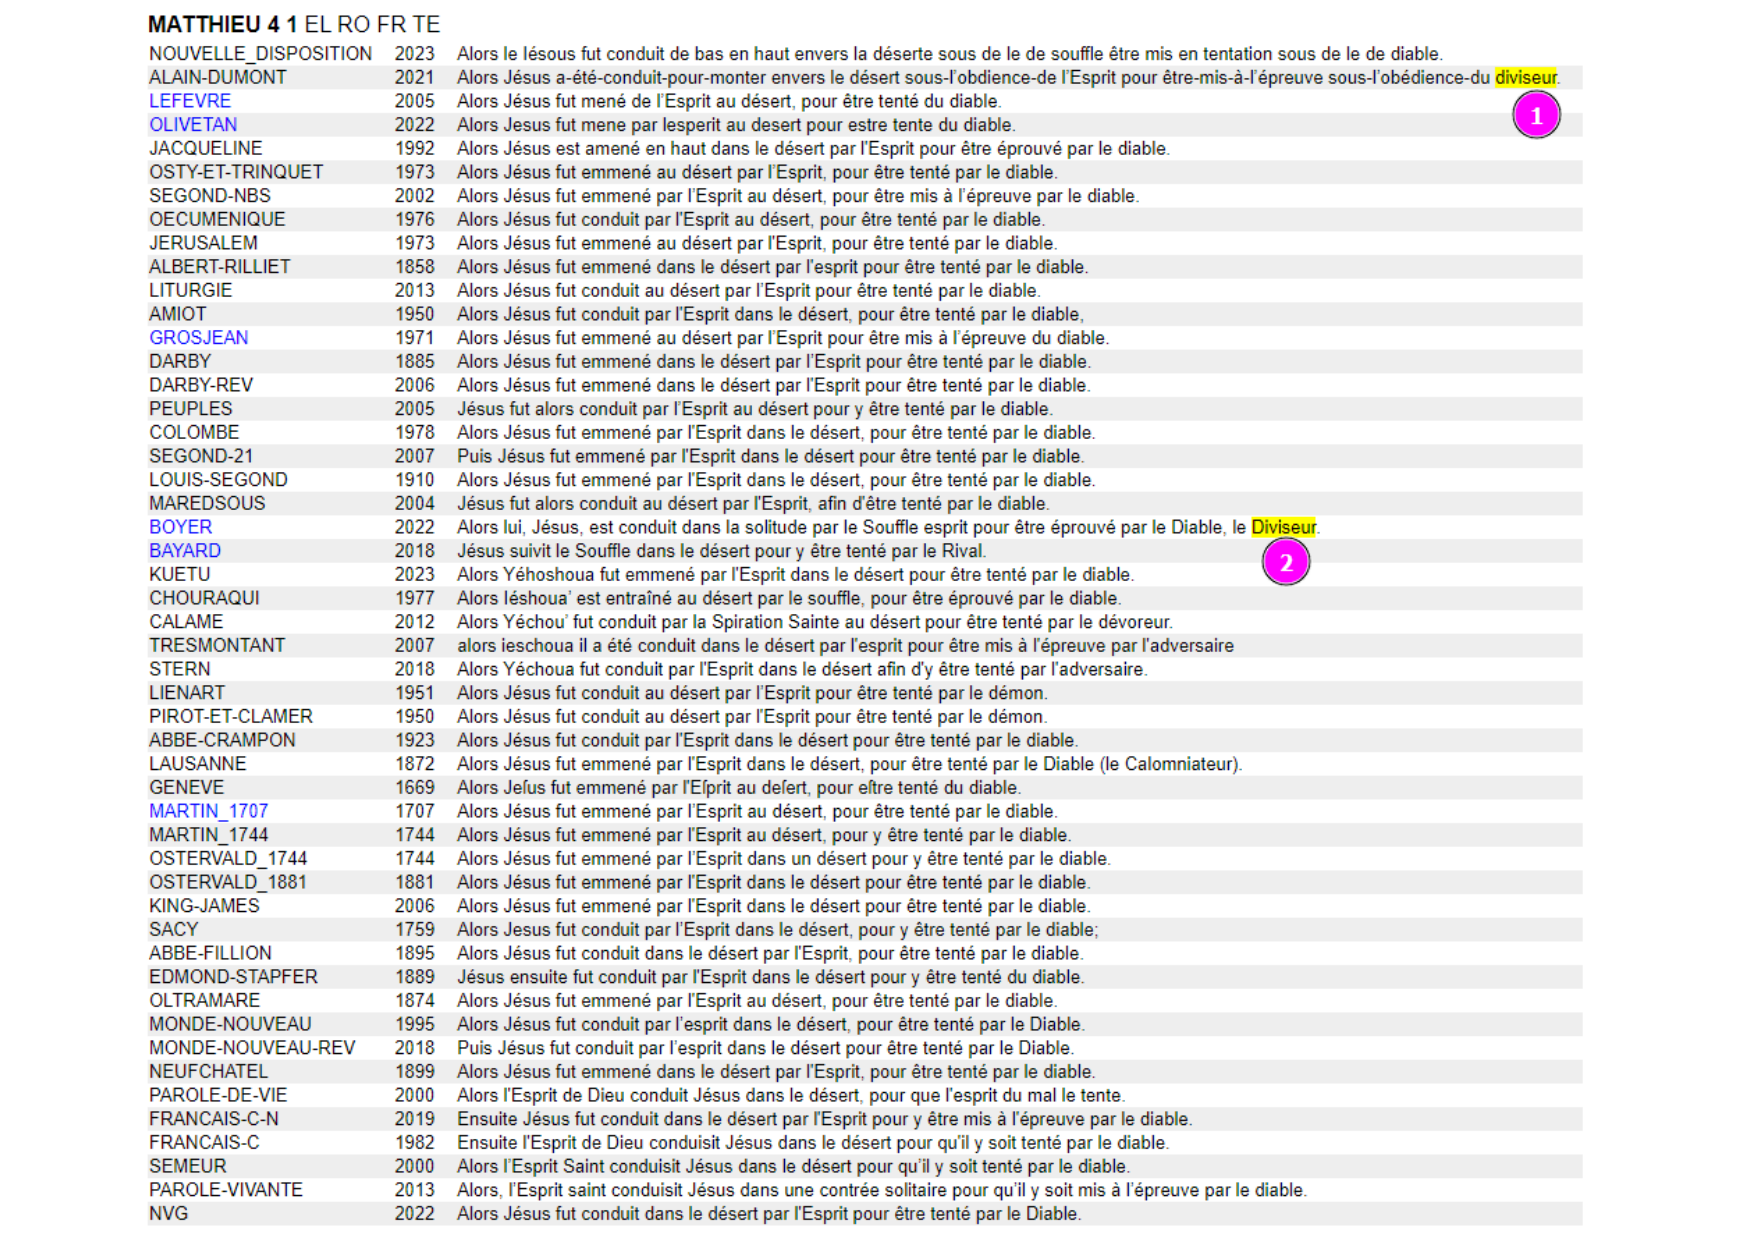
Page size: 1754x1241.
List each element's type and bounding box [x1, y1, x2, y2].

picture [141, 0, 1672, 1241]
